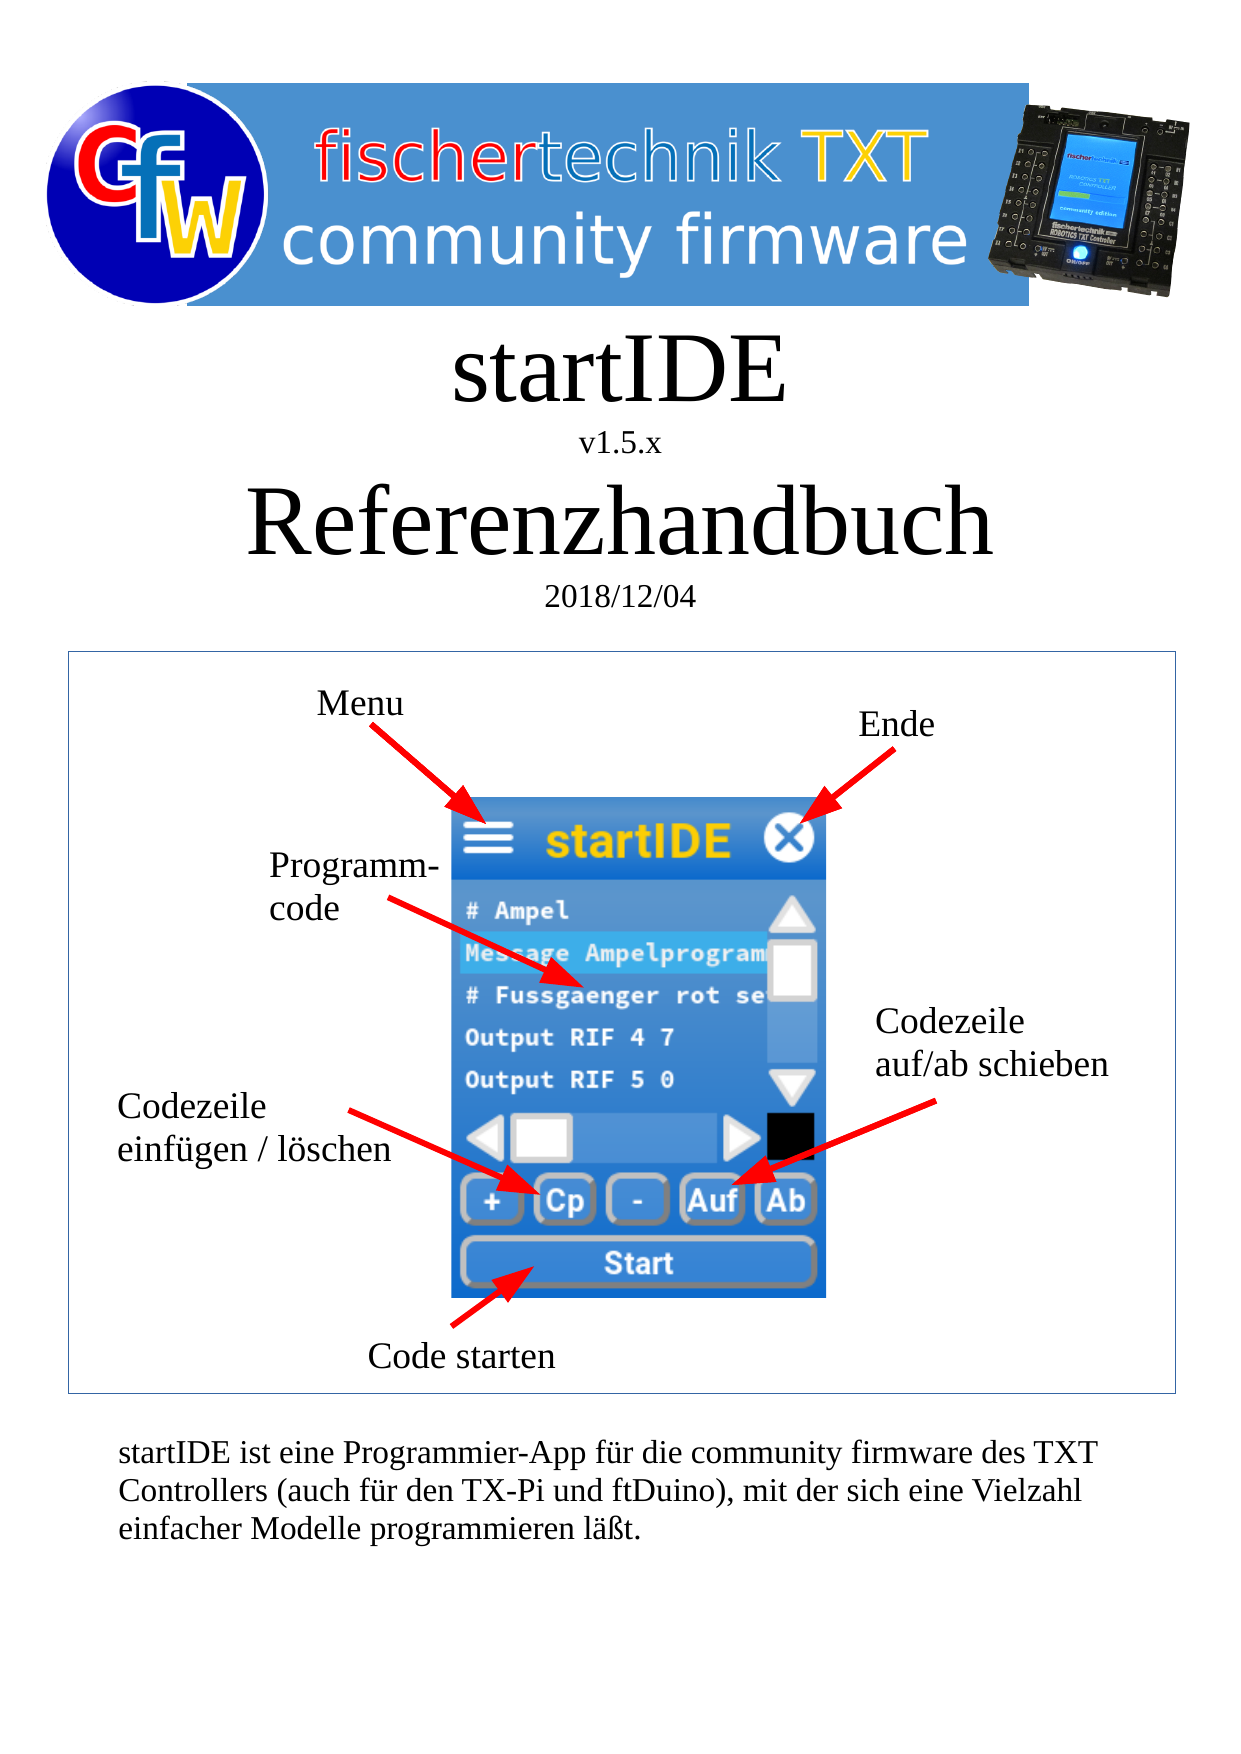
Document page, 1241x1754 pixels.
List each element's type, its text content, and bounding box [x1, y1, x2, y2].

text startIDE [118, 308, 1122, 423]
picture [451, 797, 827, 1298]
text startIDE ist eine Programmier-App für die community firmware des TXT Controllers (auch für den TX-Pi und ftDuino), mit der sich eine Vielzahl einfacher Modelle programmieren läßt. [118, 1432, 1122, 1547]
text Referenzhandbuch [118, 461, 1122, 576]
text 2018/12/04 [118, 576, 1122, 614]
text v1.5.x [118, 423, 1122, 461]
